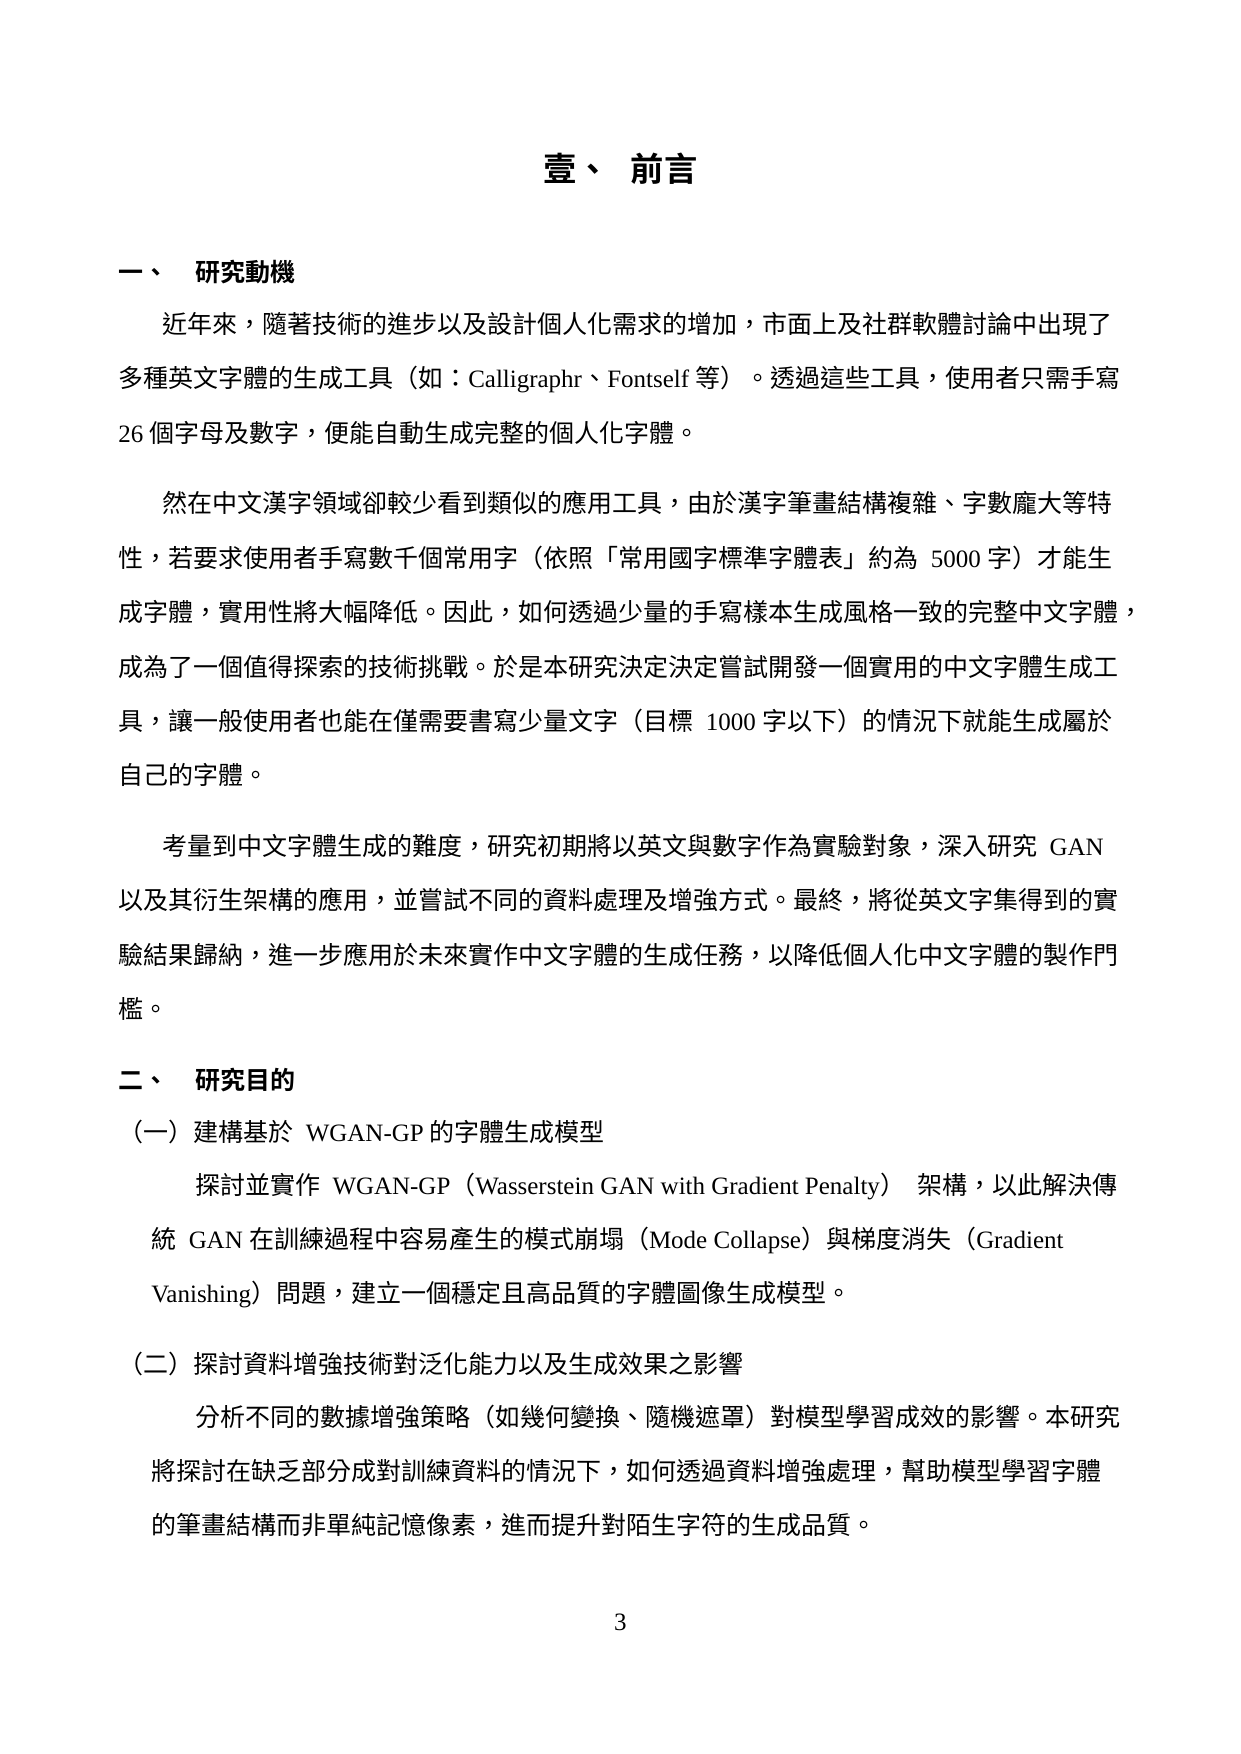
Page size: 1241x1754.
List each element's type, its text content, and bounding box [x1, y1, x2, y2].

subtitle 建構基於 WGAN-GP 的字體生成模型 [118, 1113, 1122, 1149]
text 近年來，隨著技術的進步以及設計個人化需求的增加，市面上及社群軟體討論中出現了多種英文字體的生成工具（如：Calligraphr、Fontself 等）。透過這些工具，使用者只需手寫 26 個字母及數字，便能自動生成完整的個人化字體。 [118, 304, 1122, 449]
subtitle 研究目的 [118, 1060, 1122, 1096]
subtitle 前言 [118, 143, 1122, 191]
text 然在中文漢字領域卻較少看到類似的應用工具，由於漢字筆畫結構複雜、字數龐大等特性，若要求使用者手寫數千個常用字（依照「常用國字標準字體表」約為 5000 字）才能生成字體，實用性將大幅降低。因此，如何透過少量的手寫樣本生成風格一致的完整中文字體，成為了一個值得探索的技術挑戰。於是本研究決定決定嘗試開發一個實用的中文字體生成工具，讓一般使用者也能在僅需要書寫少量文字（目標 1000 字以下）的情況下就能生成屬於自己的字體。 [118, 484, 1122, 792]
subtitle 研究動機 [118, 252, 1122, 288]
text 探討並實作 WGAN-GP（Wasserstein GAN with Gradient Penalty） 架構，以此解決傳統 GAN 在訓練過程中容易產生的模式崩塌（Mode Collapse）與梯度消失（Gradient Vanishing）問題，建立一個穩定且高品質的字體圖像生成模型。 [151, 1165, 1122, 1310]
subtitle 探討資料增強技術對泛化能力以及生成效果之影響 [118, 1344, 1122, 1381]
text 分析不同的數據增強策略（如幾何變換、隨機遮罩）對模型學習成效的影響。本研究將探討在缺乏部分成對訓練資料的情況下，如何透過資料增強處理，幫助模型學習字體的筆畫結構而非單純記憶像素，進而提升對陌生字符的生成品質。 [151, 1397, 1122, 1542]
text 考量到中文字體生成的難度，研究初期將以英文與數字作為實驗對象，深入研究 GAN 以及其衍生架構的應用，並嘗試不同的資料處理及增強方式。最終，將從英文字集得到的實驗結果歸納，進一步應用於未來實作中文字體的生成任務，以降低個人化中文字體的製作門檻。 [118, 826, 1122, 1026]
